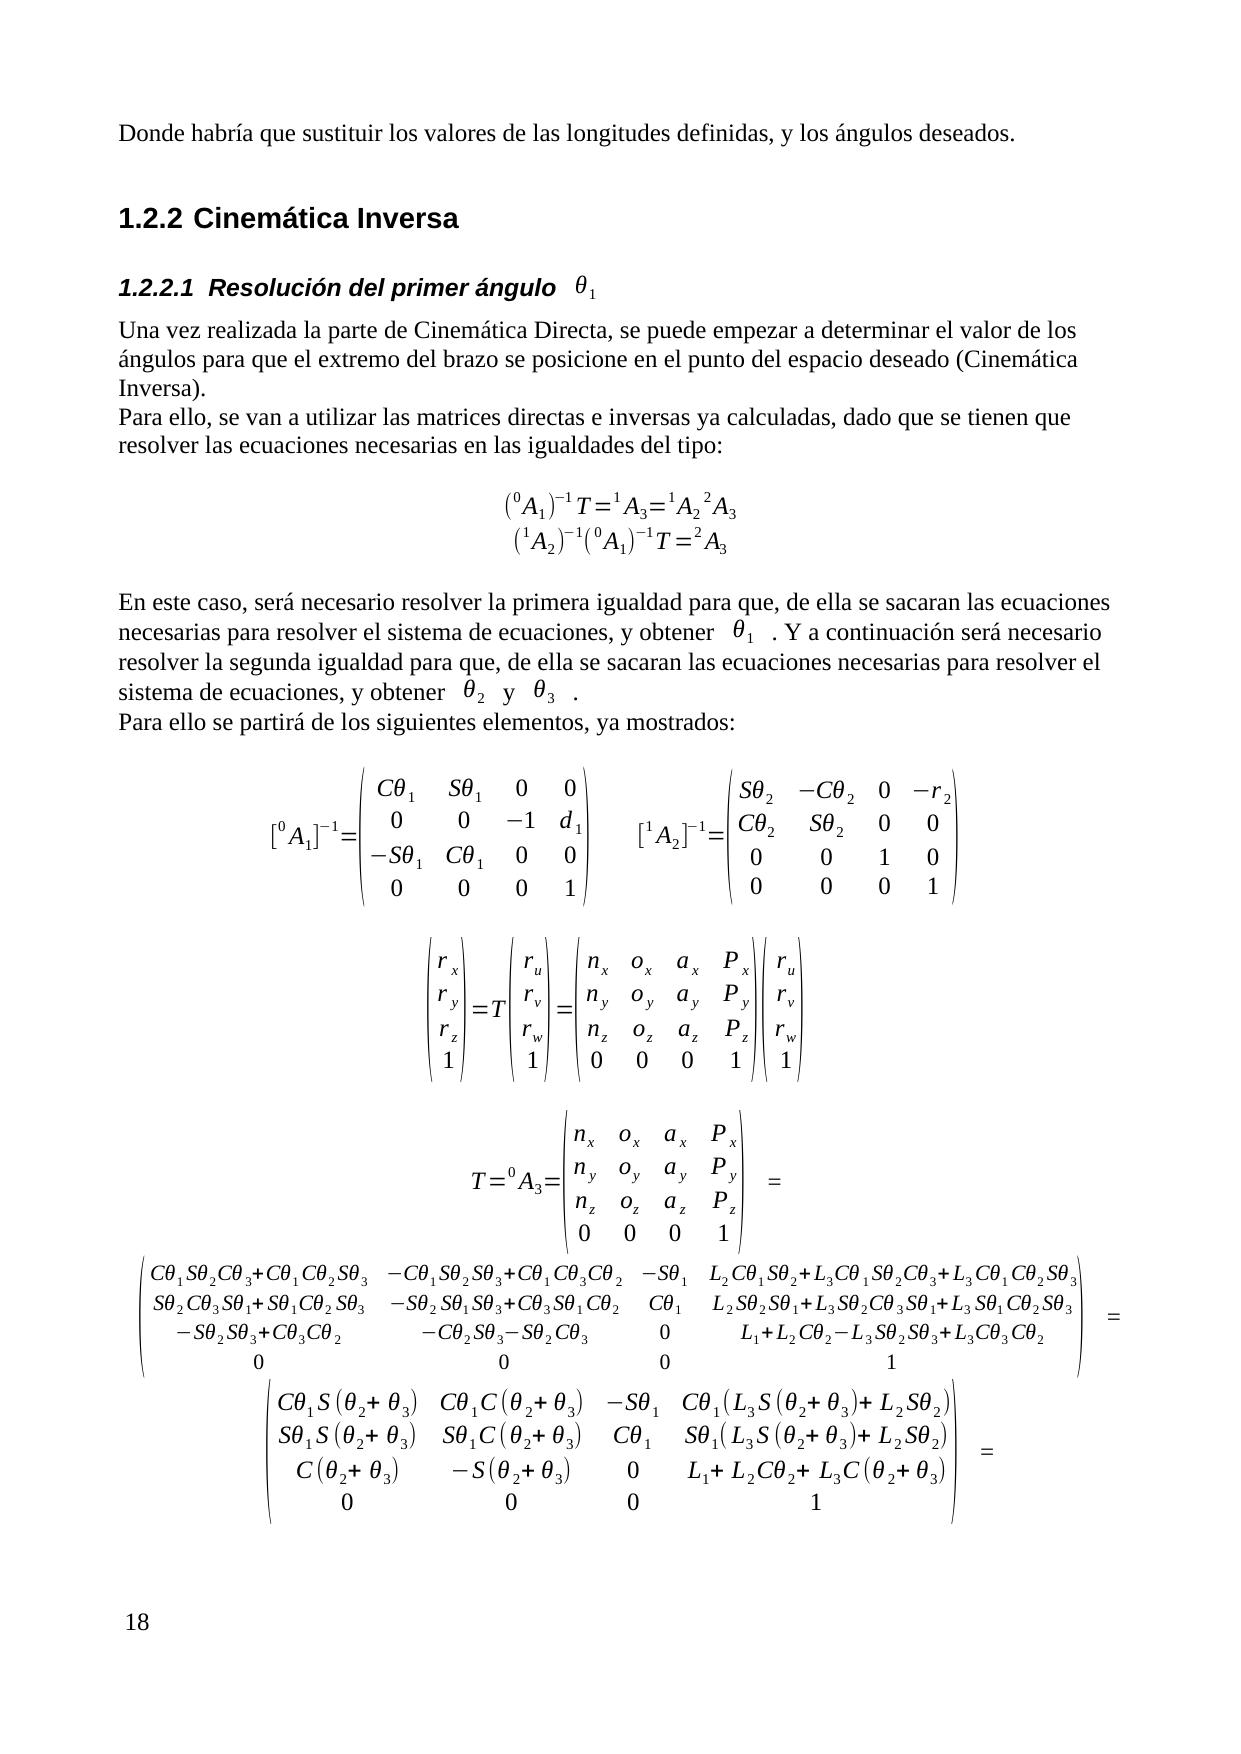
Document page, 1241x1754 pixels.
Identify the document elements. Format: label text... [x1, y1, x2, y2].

text Donde habría que sustituir los valores de las longitudes definidas, y los ángulos deseados. [118, 118, 1122, 147]
text = [118, 1379, 1122, 1523]
subtitle Cinemática Inversa [118, 201, 1122, 234]
text Una vez realizada la parte de Cinemática Directa, se puede empezar a determinar el valor de los ángulos para que el extremo del brazo se posicione en el punto del espacio deseado (Cinemática Inversa). [118, 316, 1122, 402]
text En este caso, será necesario resolver la primera igualdad para que, de ella se sacaran las ecuaciones necesarias para resolver el sistema de ecuaciones, y obtener. Y a continuación será necesario resolver la segunda igualdad para que, de ella se sacaran las ecuaciones necesarias para resolver el sistema de ecuaciones, y obtenery. [118, 587, 1122, 707]
text Para ello, se van a utilizar las matrices directas e inversas ya calculadas, dado que se tienen que resolver las ecuaciones necesarias en las igualdades del tipo: [118, 402, 1122, 459]
text = [118, 1254, 1122, 1379]
subtitle Resolución del primer ángulo [118, 272, 1122, 303]
text Para ello se partirá de los siguientes elementos, ya mostrados: [118, 707, 1122, 736]
text = [118, 1110, 1122, 1254]
